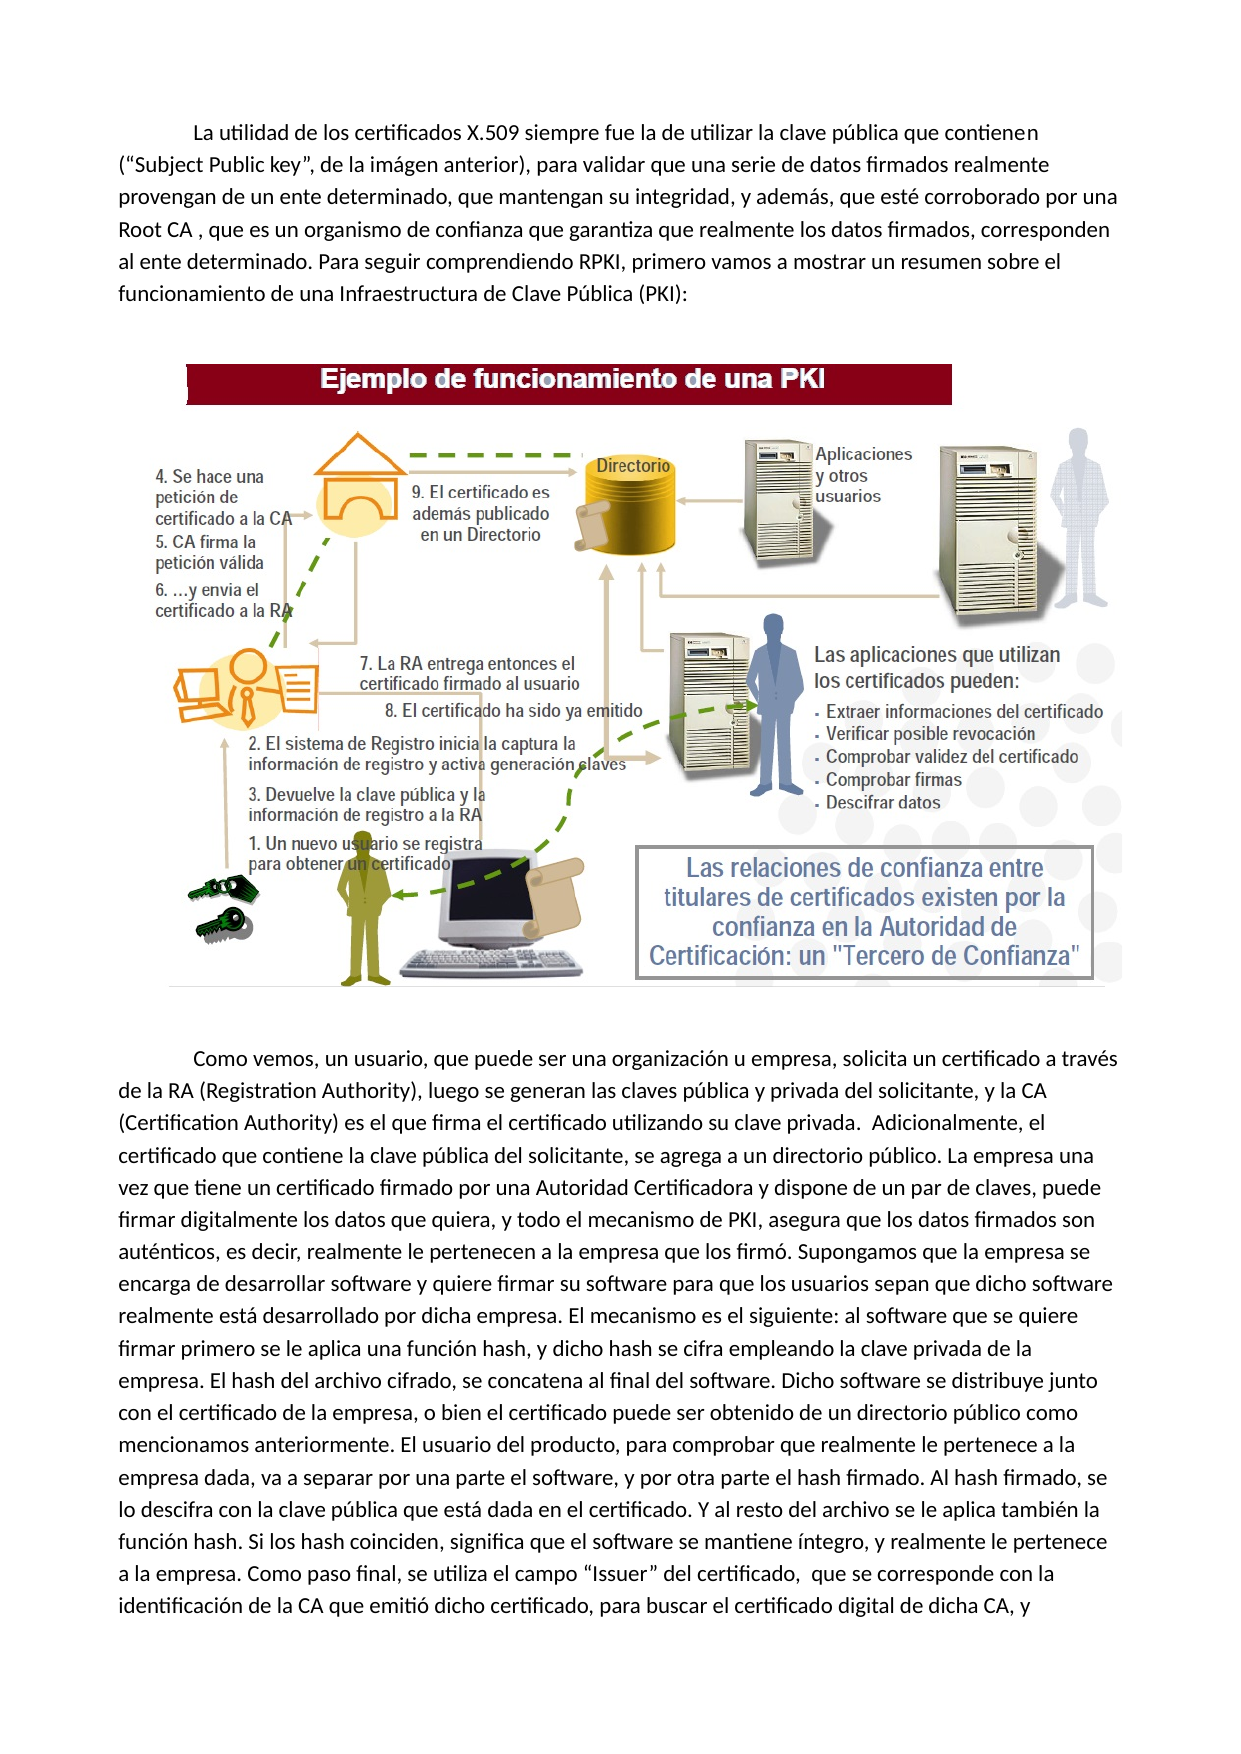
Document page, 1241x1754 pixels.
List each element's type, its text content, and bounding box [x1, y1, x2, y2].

text Como vemos, un usuario, que puede ser una organización u empresa, solicita un certificado a través de la RA (Registration Authority), luego se generan las claves pública y privada del solicitante, y la CA (Certification Authority) es el que firma el certificado utilizando su clave privada. Adicionalmente, el certificado que contiene la clave pública del solicitante, se agrega a un directorio público. La empresa una vez que tiene un certificado firmado por una Autoridad Certificadora y dispone de un par de claves, puede firmar digitalmente los datos que quiera, y todo el mecanismo de PKI, asegura que los datos firmados son auténticos, es decir, realmente le pertenecen a la empresa que los firmó. Supongamos que la empresa se encarga de desarrollar software y quiere firmar su software para que los usuarios sepan que dicho software realmente está desarrollado por dicha empresa. El mecanismo es el siguiente: al software que se quiere firmar primero se le aplica una función hash, y dicho hash se cifra empleando la clave privada de la empresa. El hash del archivo cifrado, se concatena al final del software. Dicho software se distribuye junto con el certificado de la empresa, o bien el certificado puede ser obtenido de un directorio público como mencionamos anteriormente. El usuario del producto, para comprobar que realmente le pertenece a la empresa dada, va a separar por una parte el software, y por otra parte el hash firmado. Al hash firmado, se lo descifra con la clave pública que está dada en el certificado. Y al resto del archivo se le aplica también la función hash. Si los hash coinciden, significa que el software se mantiene íntegro, y realmente le pertenece a la empresa. Como paso final, se utiliza el campo “Issuer” del certificado, que se corresponde con la identificación de la CA que emitió dicho certificado, para buscar el certificado digital de dicha CA, y [118, 1044, 1122, 1619]
picture [118, 364, 1123, 987]
text La utilidad de los certificados X.509 siempre fue la de utilizar la clave pública que contienen (“Subject Public key”, de la imágen anterior), para validar que una serie de datos firmados realmente provengan de un ente determinado, que mantengan su integridad, y además, que esté corroborado por una Root CA , que es un organismo de confianza que garantiza que realmente los datos firmados, corresponden al ente determinado. Para seguir comprendiendo RPKI, primero vamos a mostrar un resumen sobre el funcionamiento de una Infraestructura de Clave Pública (PKI): [118, 118, 1122, 339]
